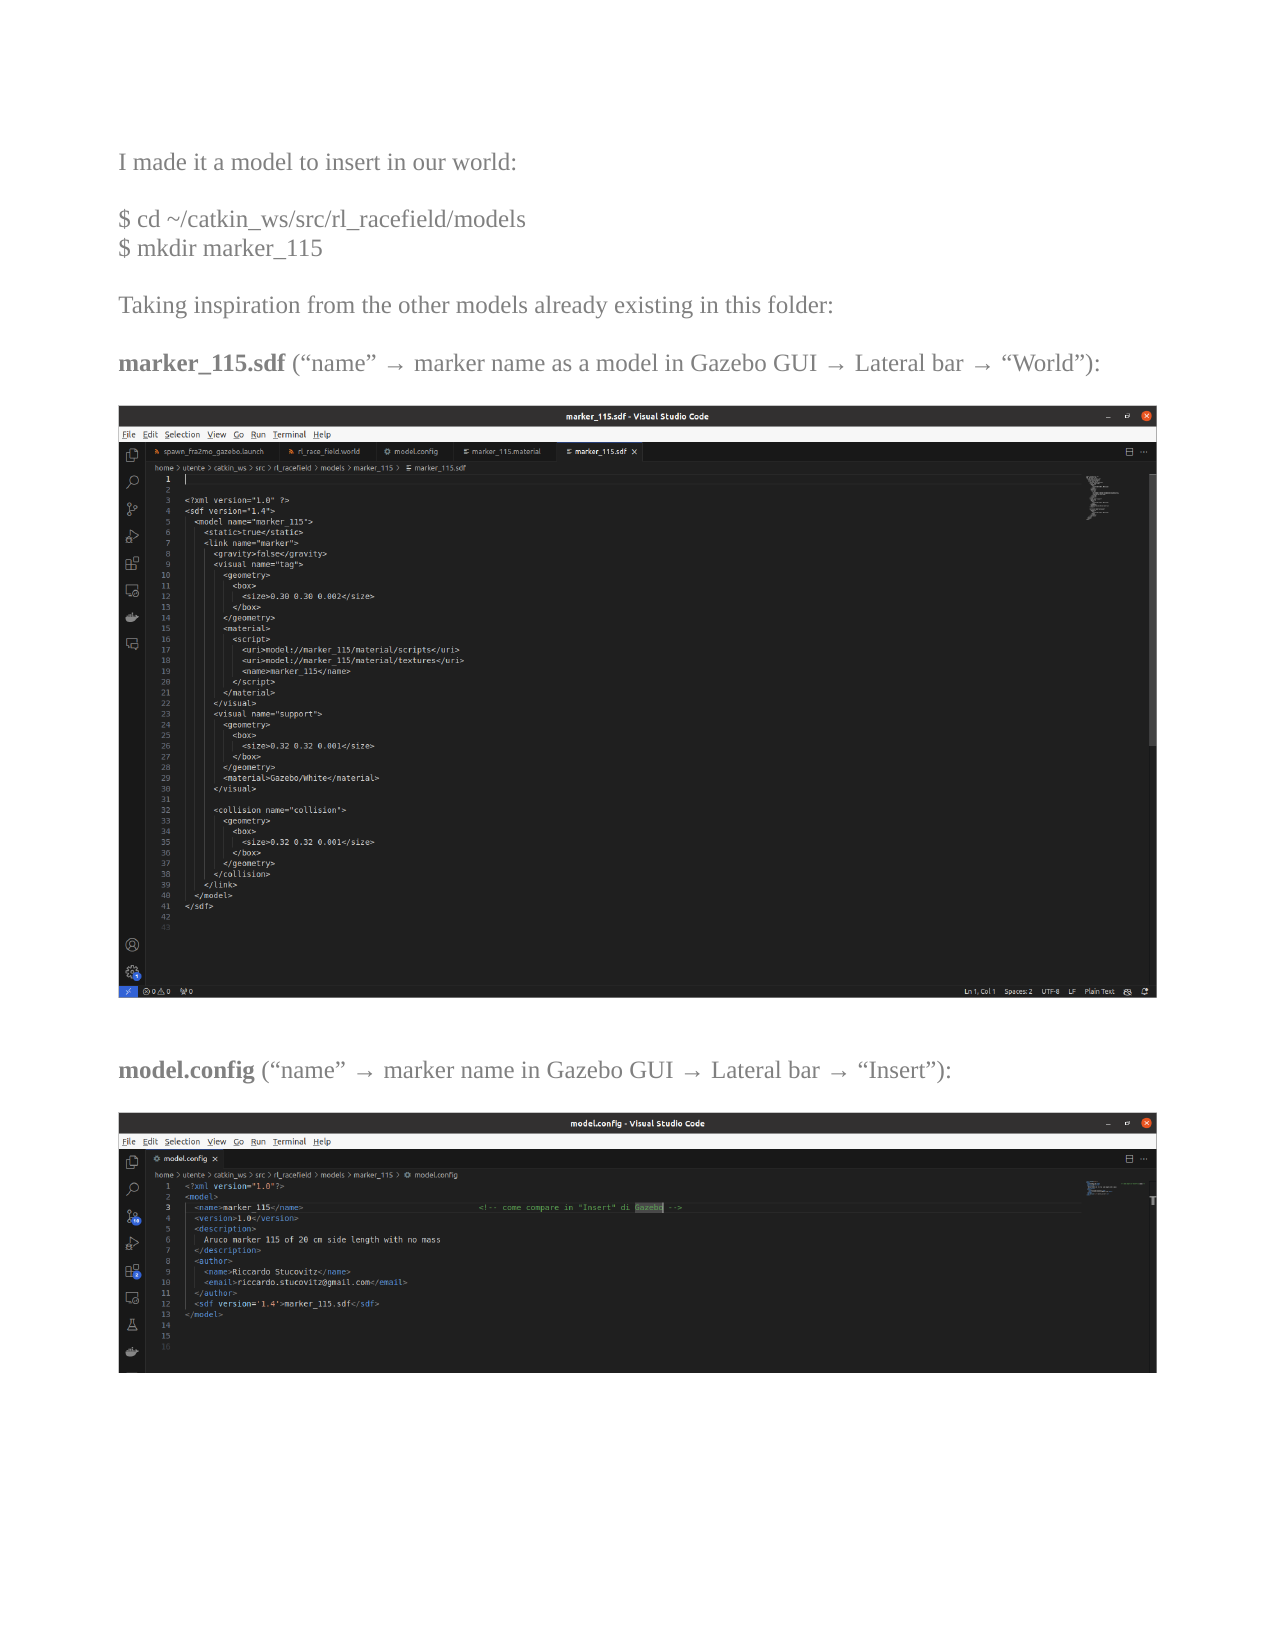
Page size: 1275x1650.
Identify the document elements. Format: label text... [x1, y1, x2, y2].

picture [118, 405, 1157, 998]
text $ cd ~/catkin_ws/src/rl_racefield/models [118, 204, 1157, 233]
text marker_115.sdf (“name” → marker name as a model in Gazebo GUI → Lateral bar → “World”): [118, 348, 1157, 377]
text Taking inspiration from the other models already existing in this folder: [118, 291, 1157, 319]
text model.config (“name” → marker name in Gazebo GUI → Lateral bar → “Insert”): [118, 1055, 1157, 1084]
text $ mkdir marker_115 [118, 233, 1157, 262]
text I made it a model to insert in our world: [118, 147, 1157, 176]
